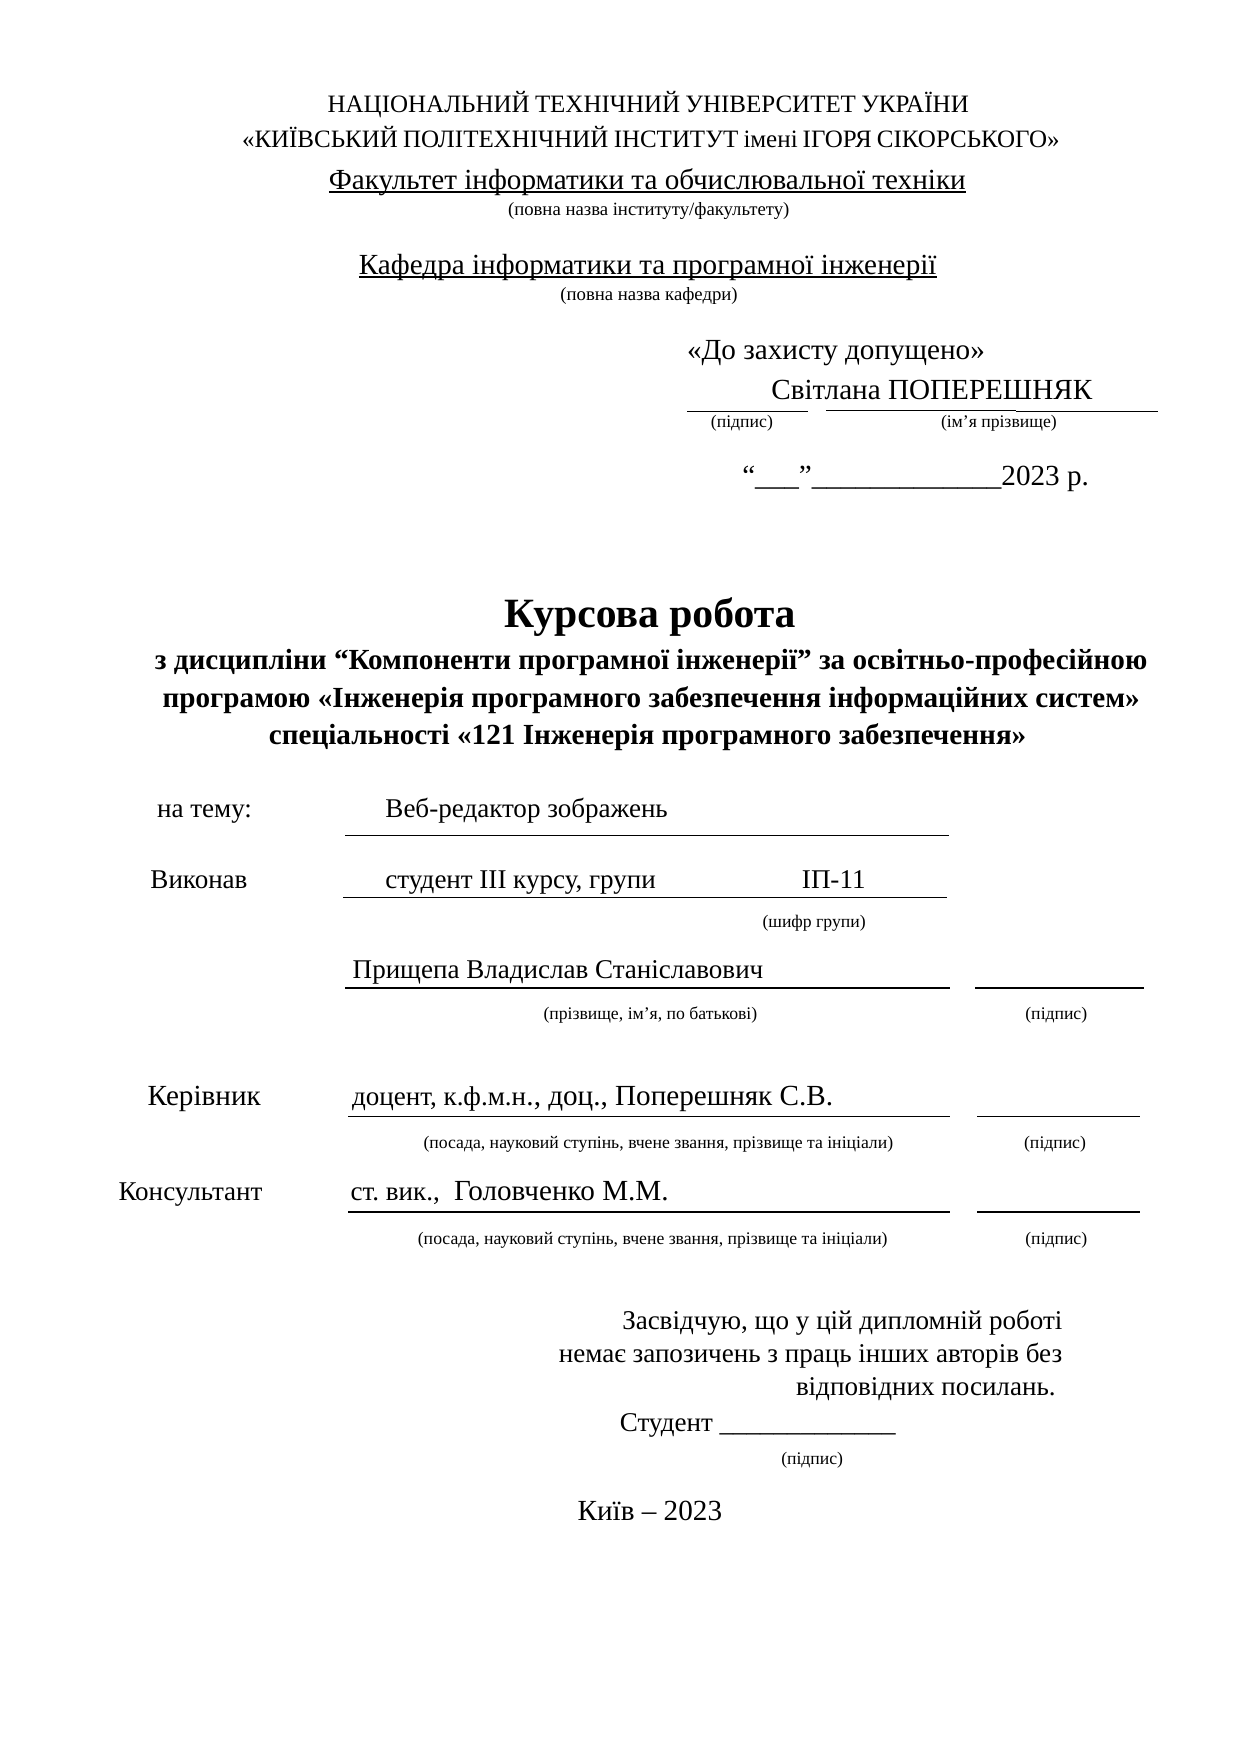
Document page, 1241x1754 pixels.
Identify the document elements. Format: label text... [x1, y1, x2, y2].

text на тему: Веб-редактор зображень [150, 792, 1181, 823]
text Засвідчую, що у цій дипломній роботі немає запозичень з праць інших авторів без відповідних посилань. [556, 1304, 1062, 1401]
text Прищепа Владислав Станіславович [118, 953, 1181, 984]
text «КИЇВСЬКИЙ ПОЛІТЕХНІЧНИЙ ІНСТИТУТ імені ІГОРЯ СІКОРСЬКОГО» [121, 124, 1181, 153]
text Факультет інформатики та обчислювальної техніки [121, 162, 1181, 195]
text (посада, науковий ступінь, вчене звання, прізвище та ініціали) (підпис) [118, 1219, 1181, 1250]
text Київ – 2023 [118, 1493, 1181, 1526]
text Студент _____________ [341, 1406, 1181, 1437]
text “___”_____________2023 р. [742, 458, 1179, 492]
text (шифр групи) [118, 902, 1181, 933]
text Виконав студент III курсу, групи ІП-11 [150, 863, 1181, 895]
text Кафедра інформатики та програмної інженерії [121, 247, 1181, 281]
text Курсова робота [118, 588, 1181, 636]
text (посада, науковий ступінь, вчене звання, прізвище та ініціали) (підпис) [118, 1123, 1181, 1154]
text (повна назва кафедри) [351, 283, 951, 304]
text Консультант ст. вик., Головченко М.М. [118, 1173, 1181, 1206]
text (прізвище, ім’я, по батькові) (підпис) [118, 994, 1181, 1026]
text НАЦІОНАЛЬНИЙ ТЕХНІЧНИЙ УНІВЕРСИТЕТ УКРАЇНИ [121, 89, 1181, 117]
text з дисципліни “Компоненти програмної інженерії” за освітньо-професійною програмою «Інженерія програмного забезпечення інформаційних систем» спеціальності «121 Інженерія програмного забезпечення» [122, 642, 1181, 751]
text Керівник доцент, к.ф.м.н., доц., Поперешняк С.В. [118, 1078, 1181, 1112]
text Світлана ПОПЕРЕШНЯК [742, 372, 1152, 406]
text «До захисту допущено» [118, 332, 1165, 366]
text (підпис) (ім’я прізвище) [118, 411, 1169, 431]
text (підпис) [450, 1439, 1181, 1470]
text (повна назва інституту/факультету) [351, 198, 951, 219]
